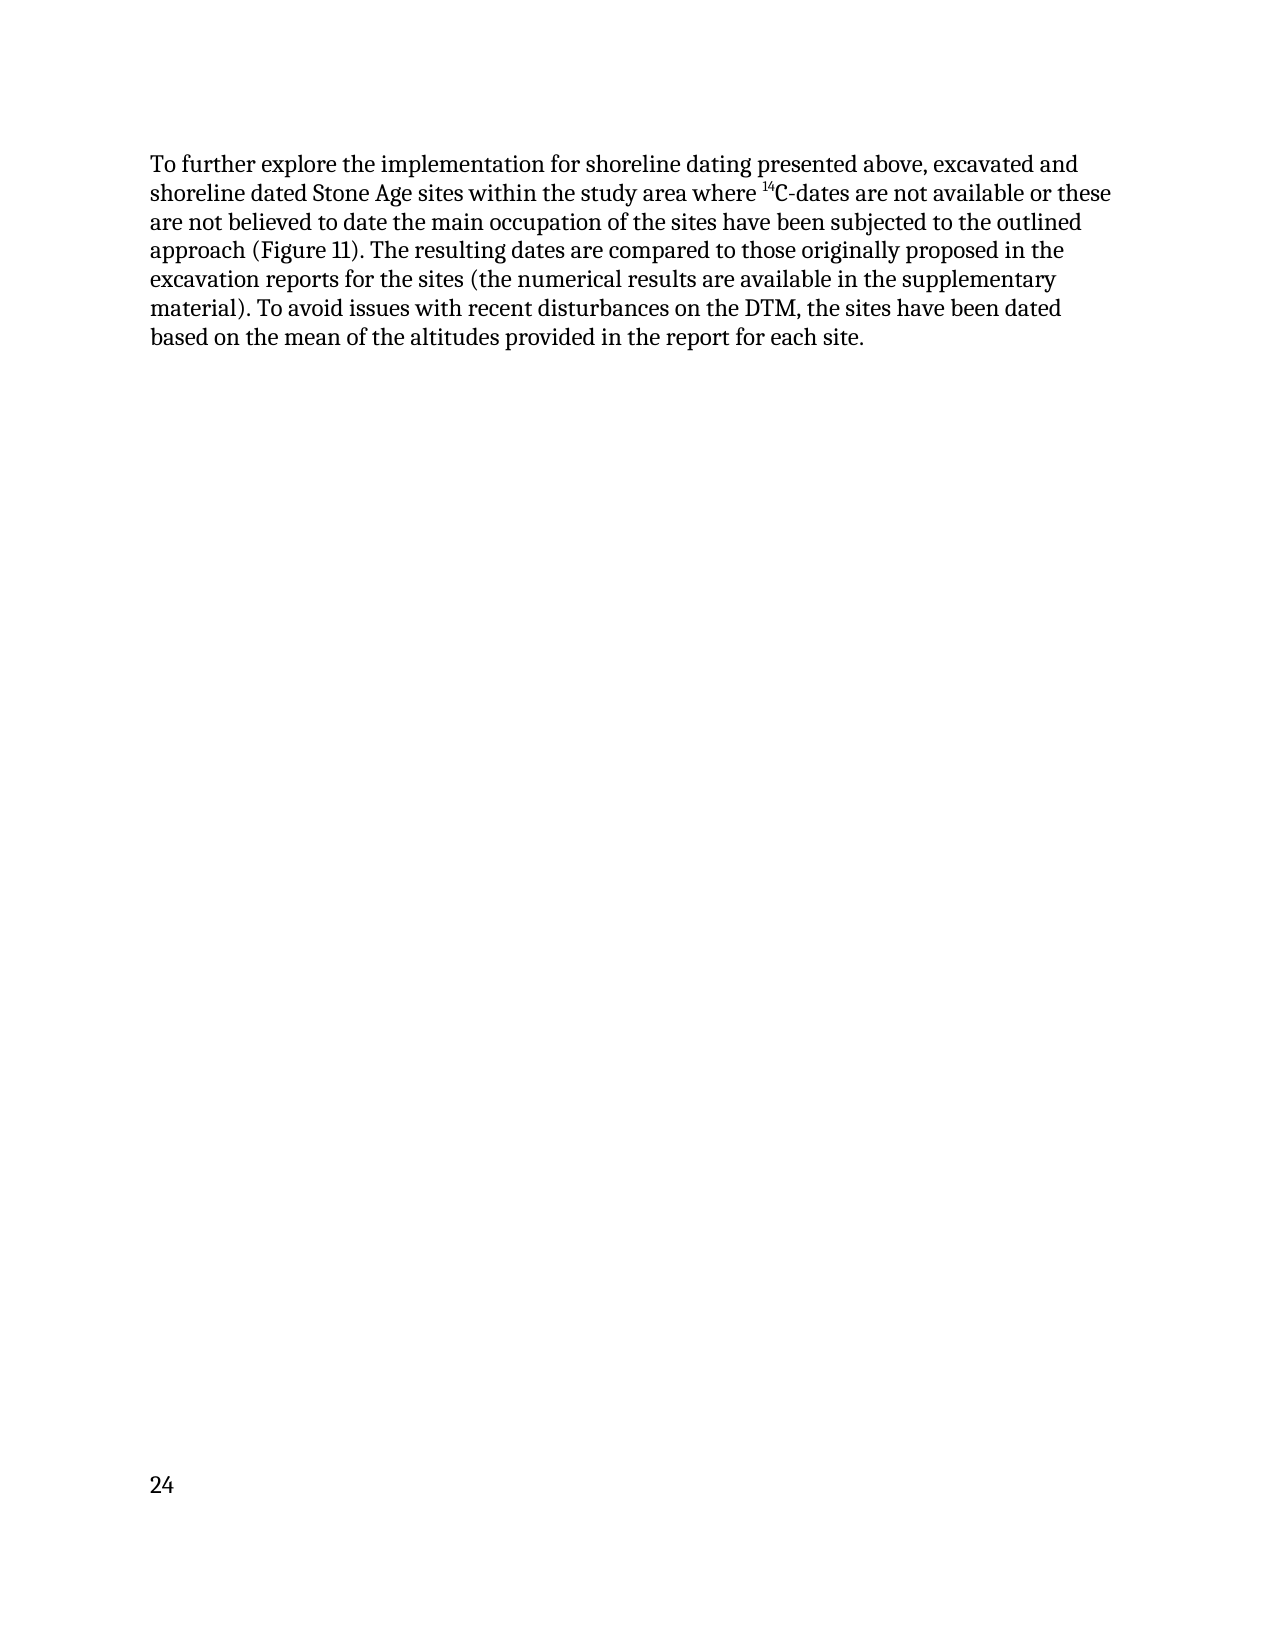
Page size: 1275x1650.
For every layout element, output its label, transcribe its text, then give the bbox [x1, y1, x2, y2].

text To further explore the implementation for shoreline dating presented above, excavated and shoreline dated Stone Age sites within the study area where 14C-dates are not available or these are not believed to date the main occupation of the sites have been subjected to the outlined approach (Figure 11). The resulting dates are compared to those originally proposed in the excavation reports for the sites (the numerical results are available in the supplementary material). To avoid issues with recent disturbances on the DTM, the sites have been dated based on the mean of the altitudes provided in the report for each site. [150, 150, 1125, 351]
